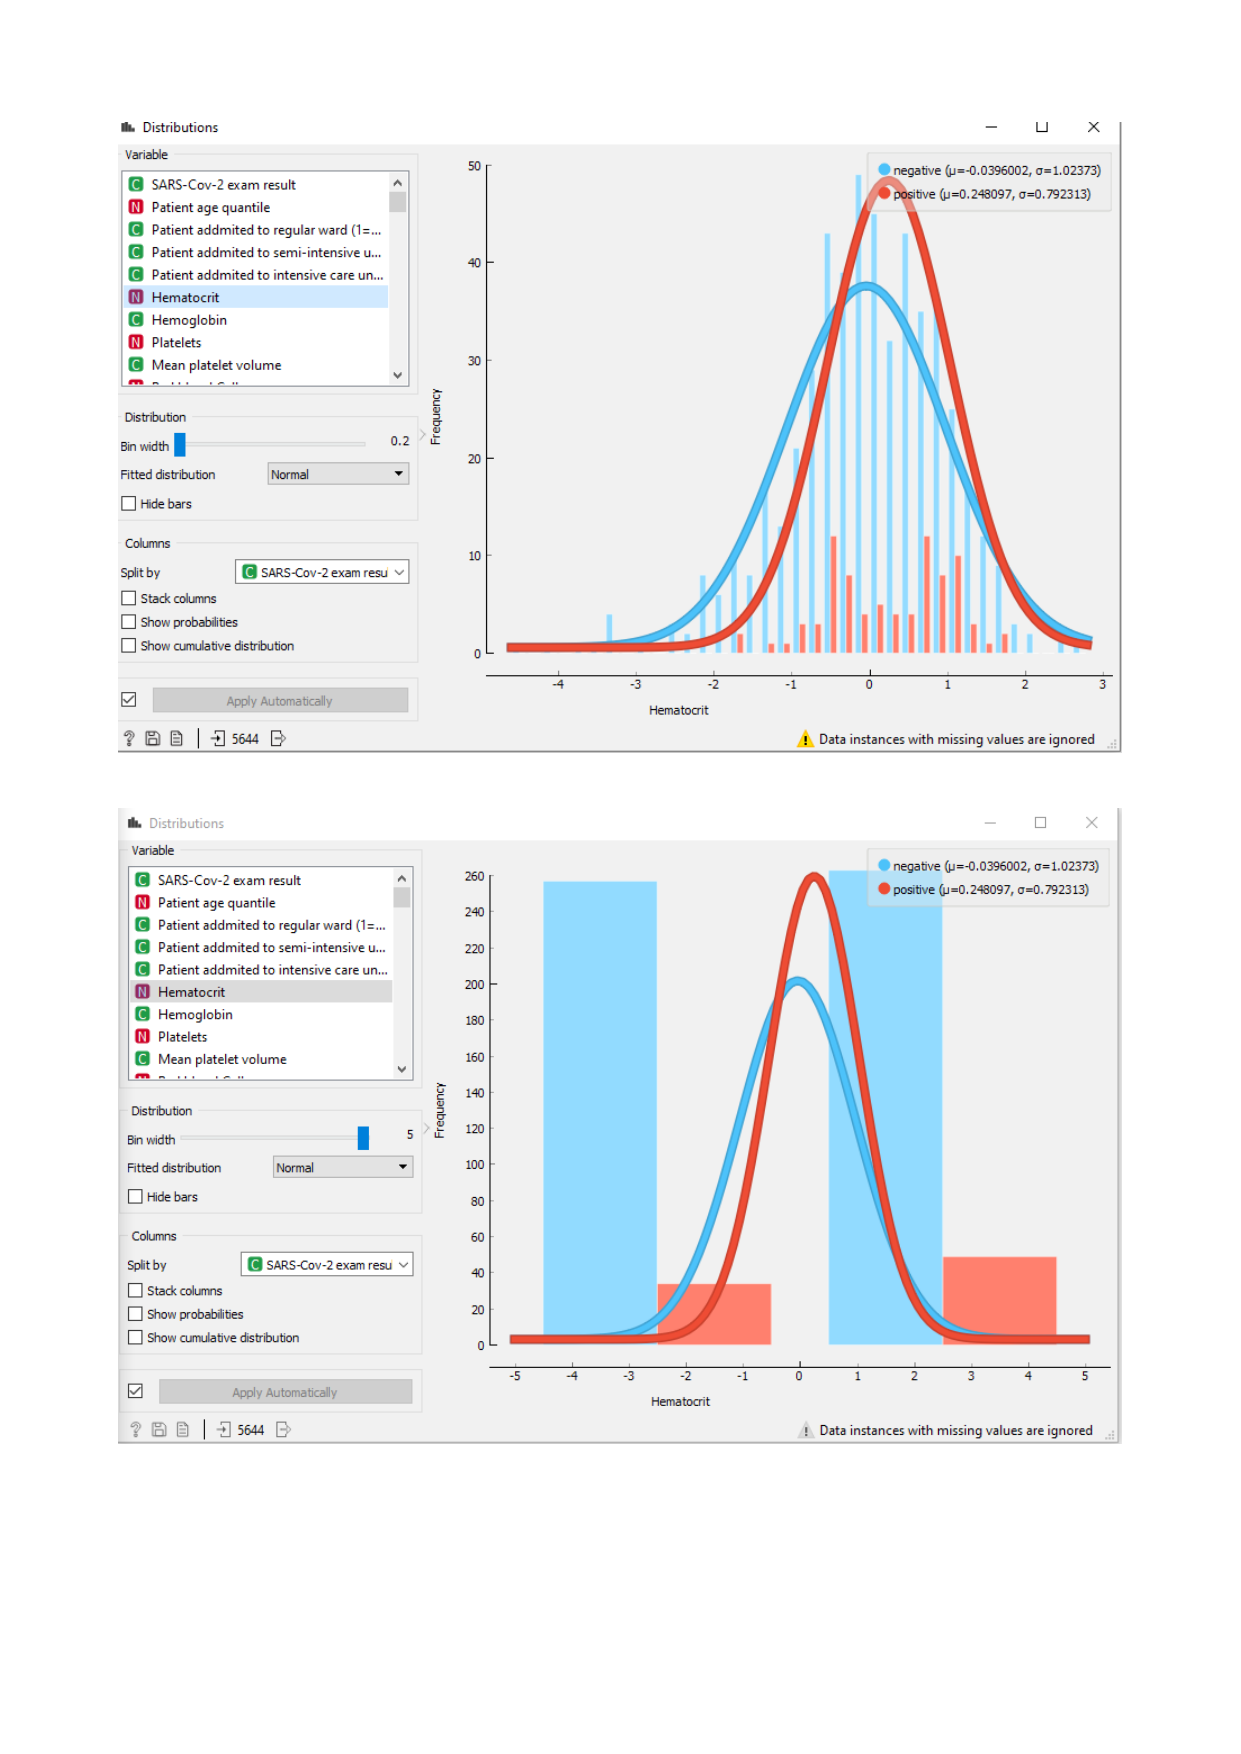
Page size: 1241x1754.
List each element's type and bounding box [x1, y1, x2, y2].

picture [118, 122, 1122, 753]
picture [118, 808, 1122, 1444]
